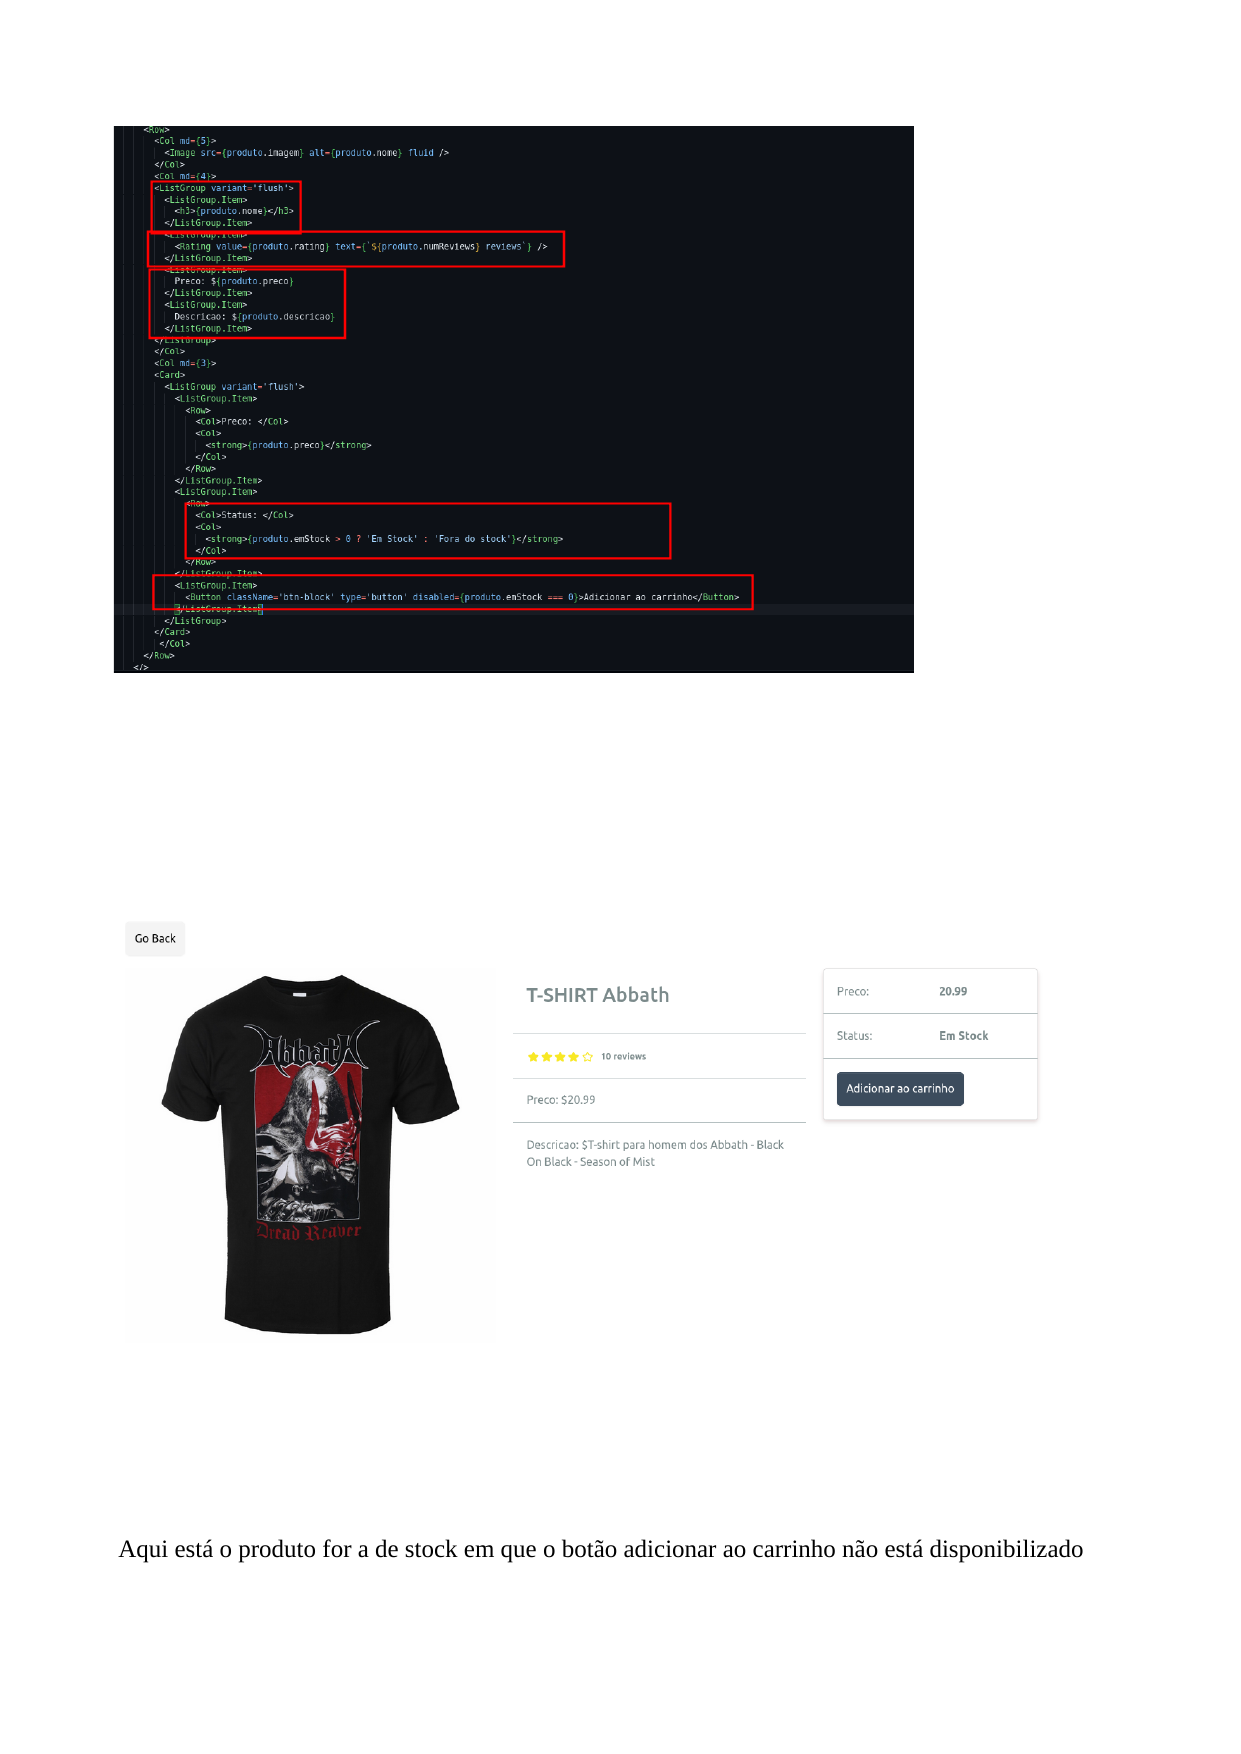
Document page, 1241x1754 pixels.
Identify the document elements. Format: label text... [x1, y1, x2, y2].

picture [113, 126, 914, 673]
picture [102, 907, 1107, 1362]
text Aqui está o produto for a de stock em que o botão adicionar ao carrinho não está disponibilizado [118, 1534, 1122, 1563]
